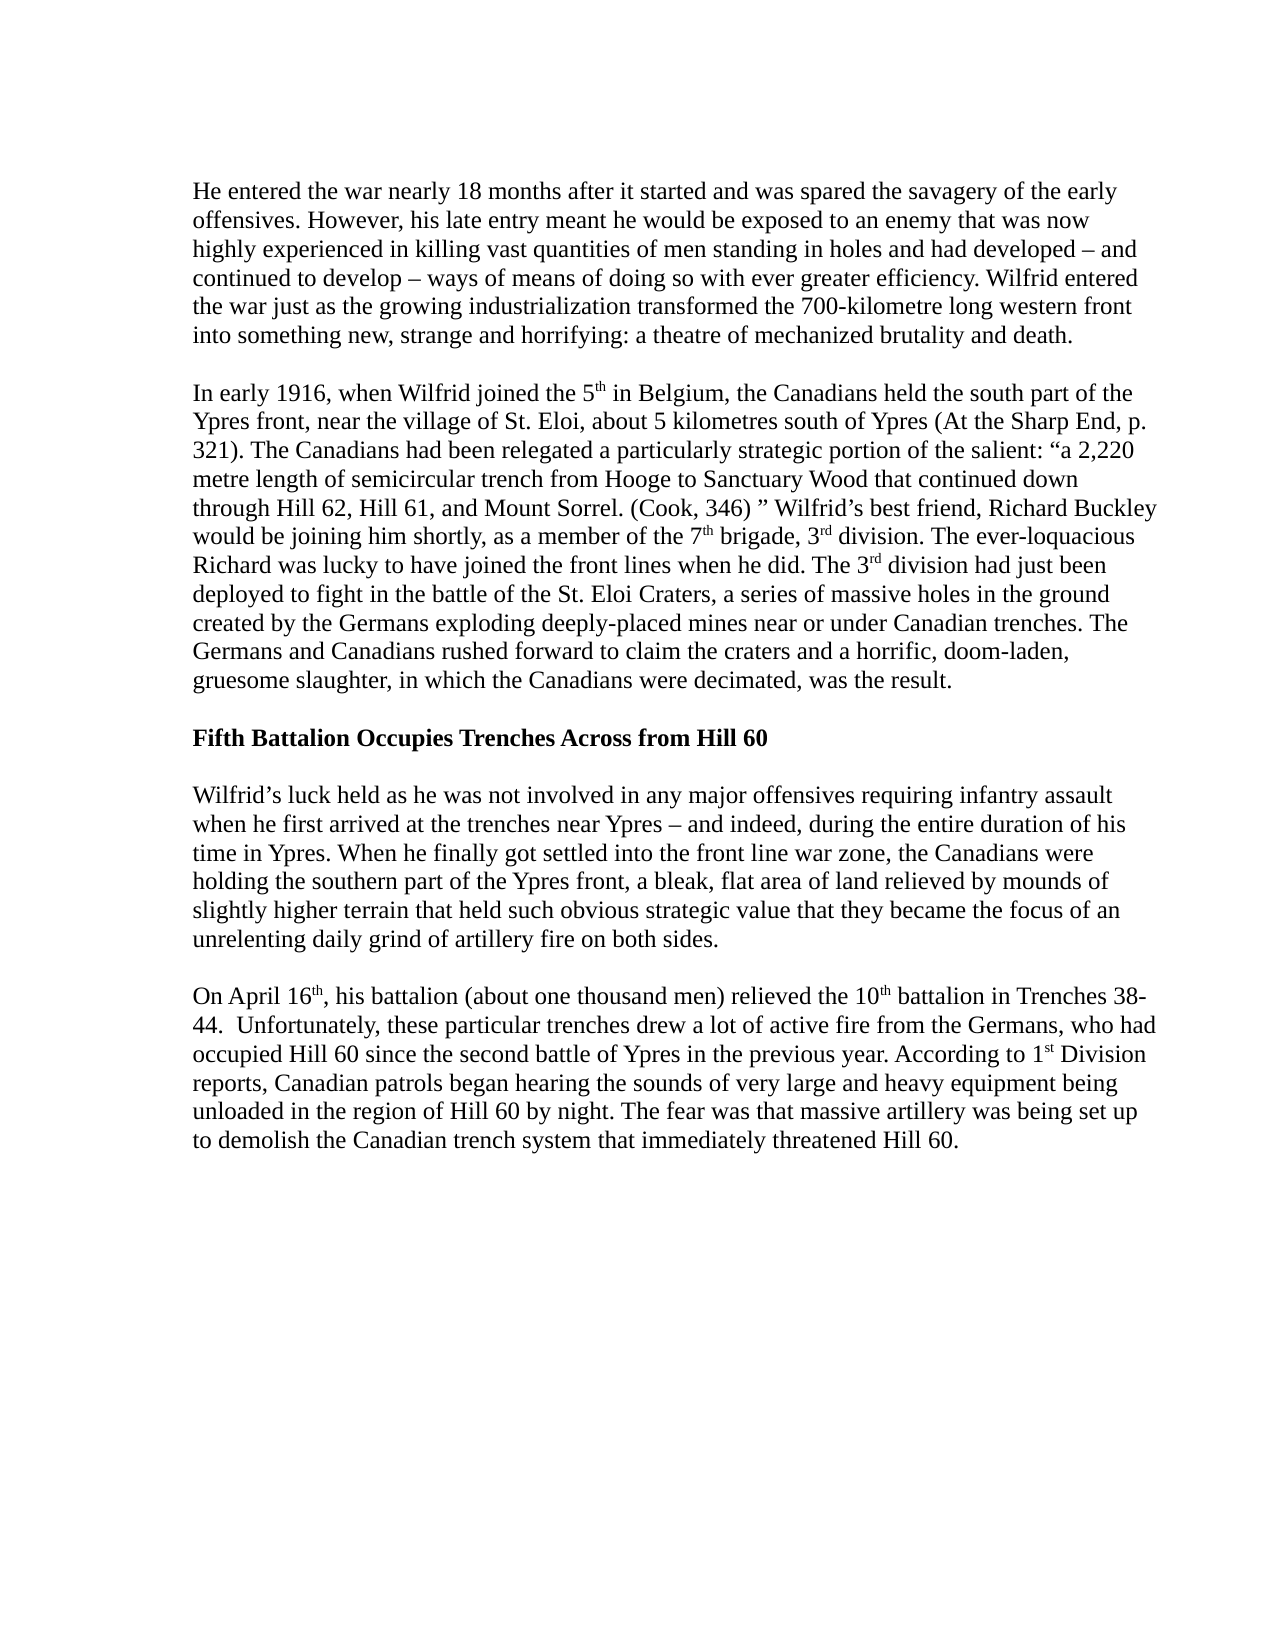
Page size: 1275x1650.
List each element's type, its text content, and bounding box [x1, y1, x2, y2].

text In early 1916, when Wilfrid joined the 5th in Belgium, the Canadians held the south part of the Ypres front, near the village of St. Eloi, about 5 kilometres south of Ypres (At the Sharp End, p. 321). The Canadians had been relegated a particularly strategic portion of the salient: “a 2,220 metre length of semicircular trench from Hooge to Sanctuary Wood that continued down through Hill 62, Hill 61, and Mount Sorrel. (Cook, 346) ” Wilfrid’s best friend, Richard Buckley would be joining him shortly, as a member of the 7th brigade, 3rd division. The ever-loquacious Richard was lucky to have joined the front lines when he did. The 3rd division had just been deployed to fight in the battle of the St. Eloi Craters, a series of massive holes in the ground created by the Germans exploding deeply-placed mines near or under Canadian trenches. The Germans and Canadians rushed forward to claim the craters and a horrific, doom-laden, gruesome slaughter, in which the Canadians were decimated, was the result. [192, 378, 1158, 694]
text On April 16th, his battalion (about one thousand men) relieved the 10th battalion in Trenches 38-44. Unfortunately, these particular trenches drew a lot of active fire from the Germans, who had occupied Hill 60 since the second battle of Ypres in the previous year. According to 1st Division reports, Canadian patrols began hearing the sounds of very large and heavy equipment being unloaded in the region of Hill 60 by night. The fear was that massive artillery was being set up to demolish the Canadian trench system that immediately threatened Hill 60. [192, 981, 1158, 1154]
text He entered the war nearly 18 months after it started and was spared the savagery of the early offensives. However, his late entry meant he would be exposed to an enemy that was now highly experienced in killing vast quantities of men standing in holes and had developed – and continued to develop – ways of means of doing so with ever greater efficiency. Wilfrid entered the war just as the growing industrialization transformed the 700-kilometre long western front into something new, strange and horrifying: a theatre of mechanized brutality and death. [192, 176, 1158, 349]
text Fifth Battalion Occupies Trenches Across from Hill 60 [192, 723, 1158, 751]
text Wilfrid’s luck held as he was not involved in any major offensives requiring infantry assault when he first arrived at the trenches near Ypres – and indeed, during the entire duration of his time in Ypres. When he finally got settled into the front line war zone, the Canadians were holding the southern part of the Ypres front, a bleak, flat area of land relieved by mounds of slightly higher terrain that held such obvious strategic value that they became the focus of an unrelenting daily grind of artillery fire on both sides. [192, 780, 1158, 953]
